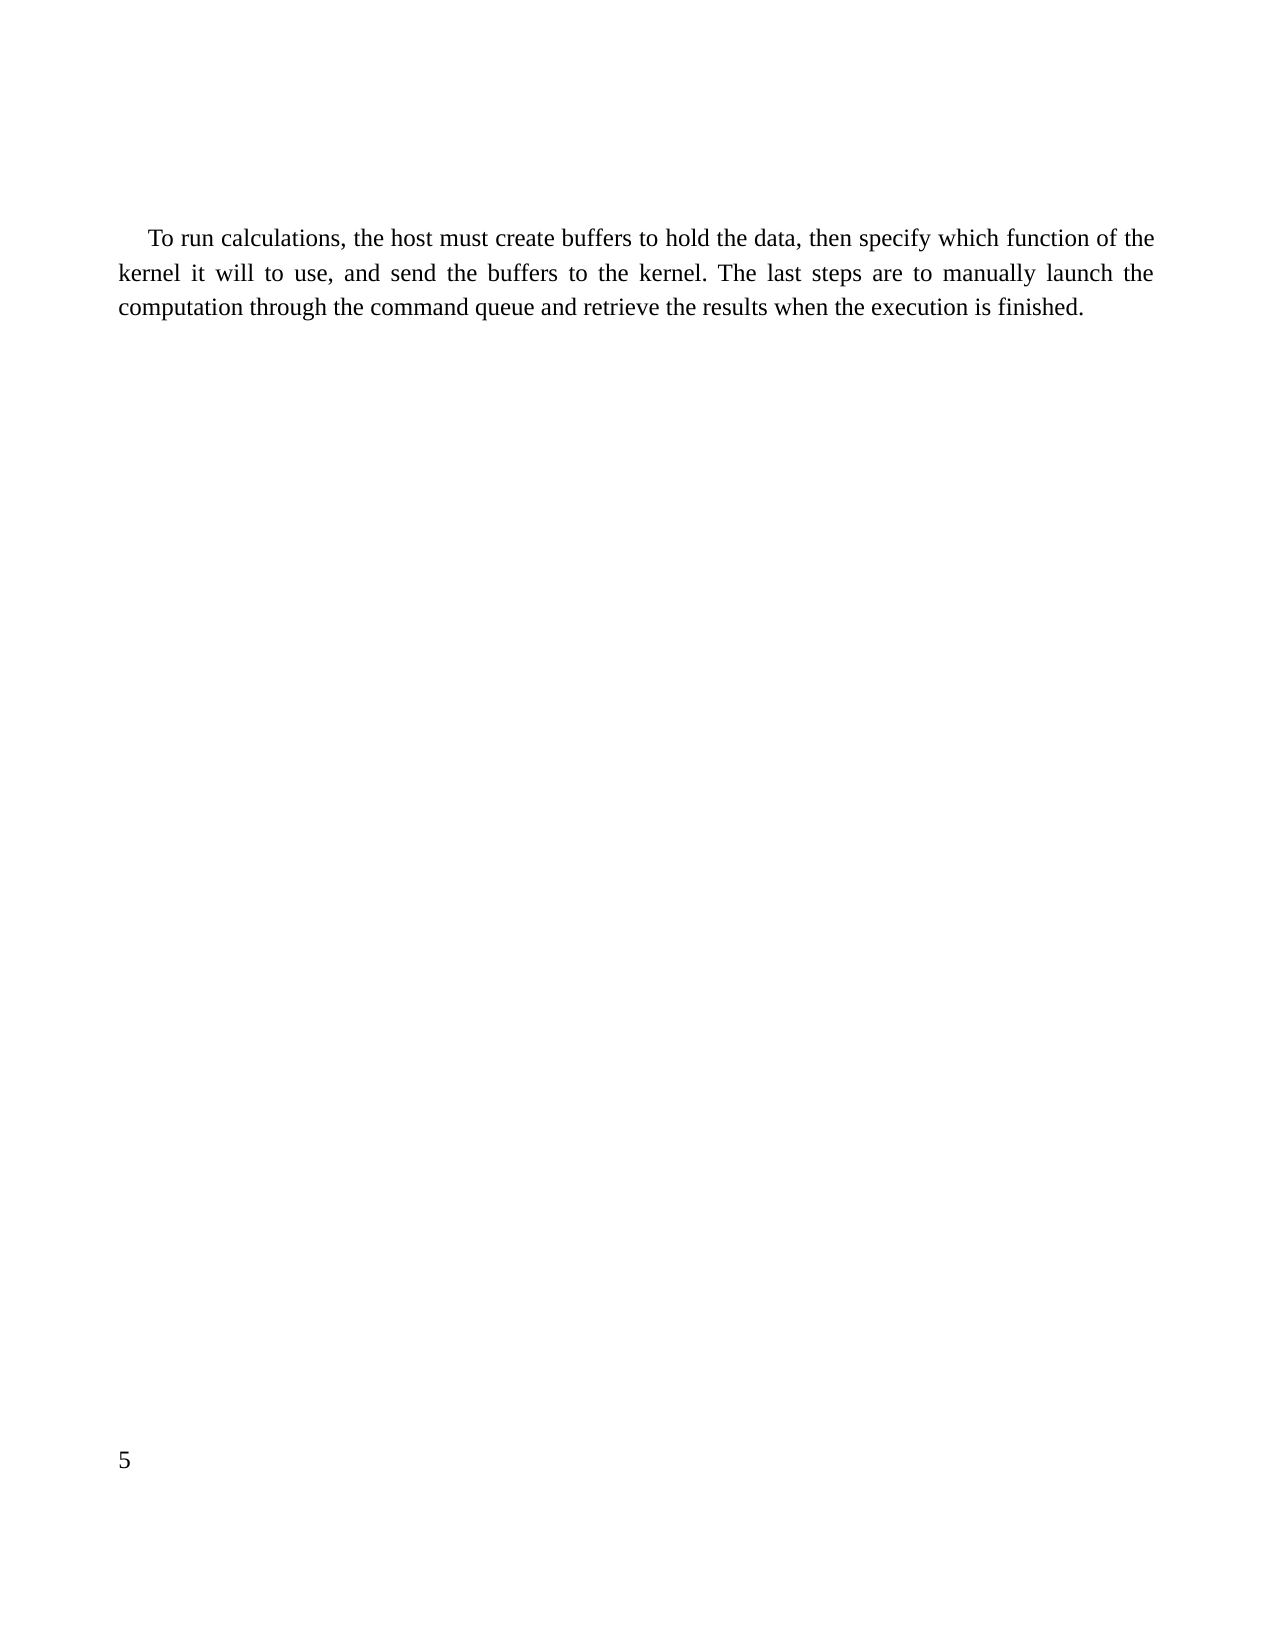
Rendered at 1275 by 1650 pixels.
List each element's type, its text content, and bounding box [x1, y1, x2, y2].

text To run calculations, the host must create buffers to hold the data, then specify which function of the kernel it will to use, and send the buffers to the kernel. The last steps are to manually launch the computation through the command queue and retrieve the results when the execution is finished. [118, 223, 1157, 321]
